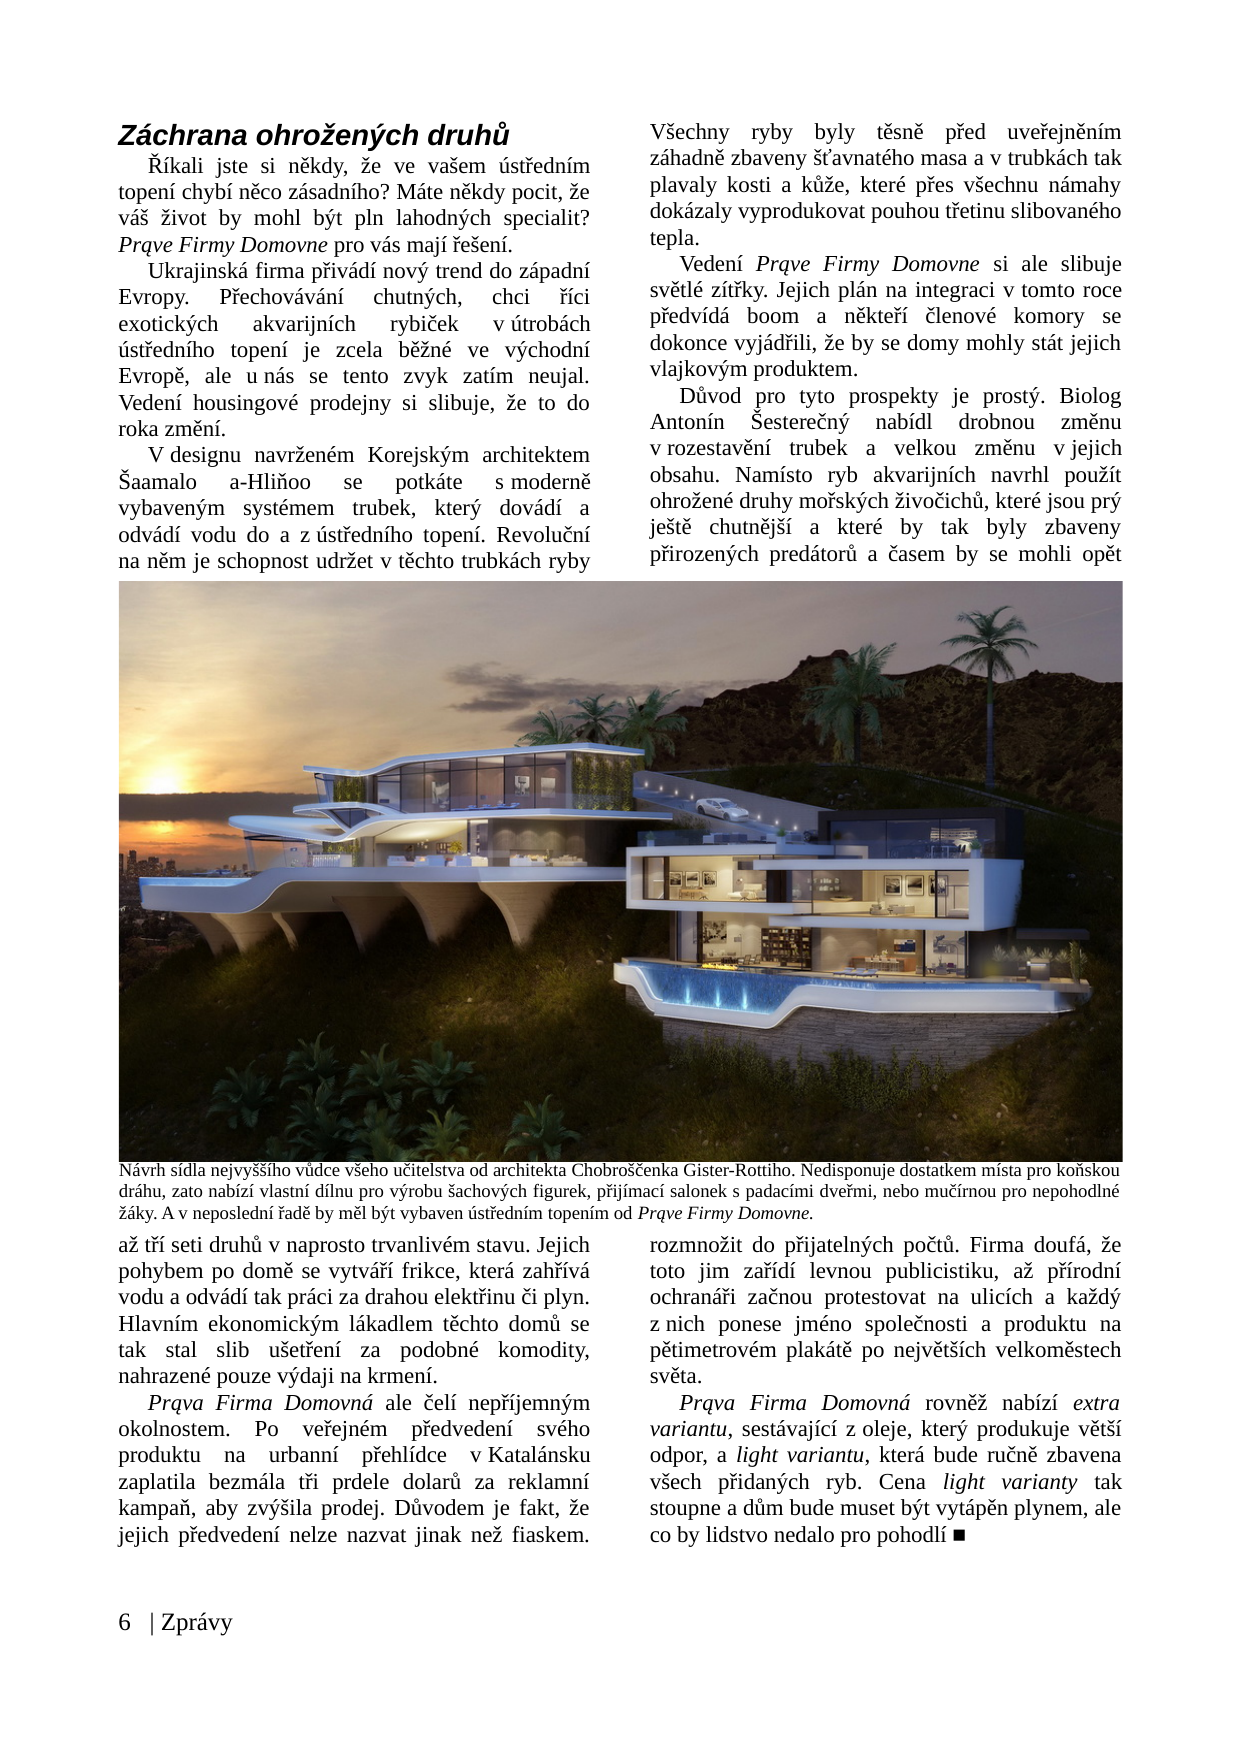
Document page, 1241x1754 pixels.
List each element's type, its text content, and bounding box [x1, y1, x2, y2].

picture [118, 581, 1123, 1156]
text Ukrajinská firma přivádí nový trend do západní Evropy. Přechovávání chutných, chci říci exotických akvarijních rybiček v útrobách ústředního topení je zcela běžné ve východní Evropě, ale u nás se tento zvyk zatím neujal. Vedení housingové prodejny si slibuje, že to do roka změní. [118, 257, 591, 442]
subtitle Záchrana ohrožených druhů [118, 118, 591, 152]
text V designu navrženém Korejským architektem Šaamalo a-Hliňoo se potkáte s moderně vybaveným systémem trubek, který dovádí a odvádí vodu do a z ústředního topení. Revoluční na něm je schopnost udržet v těchto trubkách ryby až tří seti druhů v naprosto trvanlivém stavu. Jejich pohybem po domě se vytváří frikce, která zahřívá vodu a odvádí tak práci za drahou elektřinu či plyn. Hlavním ekonomickým lákadlem těchto domů se tak stal slib ušetření za podobné komodity, nahrazené pouze výdaji na krmení. [118, 442, 591, 581]
text Prąva Firma Domovná rovněž nabízí extra variantu, sestávající z oleje, který produkuje větší odpor, a light variantu, která bude ručně zbavena všech přidaných ryb. Cena light varianty tak stoupne a dům bude muset být vytápěn plynem, ale co by lidstvo nedalo pro pohodlí ■ [649, 1389, 1122, 1547]
text Důvod pro tyto prospekty je prostý. Biolog Antonín Šesterečný nabídl drobnou změnu v rozestavění trubek a velkou změnu v jejich obsahu. Namísto ryb akvarijních navrhl použít ohrožené druhy mořských živočichů, které jsou prý ještě chutnější a které by tak byly zbaveny přirozených predátorů a časem by se mohli opět rozmnožit do přijatelných počtů. Firma doufá, že toto jim zařídí levnou publicistiku, až přírodní ochranáři začnou protestovat na ulicích a každý z nich ponese jméno společnosti a produktu na pětimetrovém plakátě po největších velkoměstech světa. [649, 382, 1122, 581]
text Prąva Firma Domovná ale čelí nepříjemným okolnostem. Po veřejném předvedení svého produktu na urbanní přehlídce v Katalánsku zaplatila bezmála tři prdele dolarů za reklamní kampaň, aby zvýšila prodej. Důvodem je fakt, že jejich předvedení nelze nazvat jinak než fiaskem. [118, 1389, 591, 1547]
text Všechny ryby byly těsně před uveřejněním záhadně zbaveny šťavnatého masa a v trubkách tak plavaly kosti a kůže, které přes všechnu námahy dokázaly vyprodukovat pouhou třetinu slibovaného tepla. [649, 118, 1122, 250]
text Důvod pro tyto prospekty je prostý. Biolog Antonín Šesterečný nabídl drobnou změnu v rozestavění trubek a velkou změnu v jejich obsahu. Namísto ryb akvarijních navrhl použít ohrožené druhy mořských živočichů, které jsou prý ještě chutnější a které by tak byly zbaveny přirozených predátorů a časem by se mohli opět rozmnožit do přijatelných počtů. Firma doufá, že toto jim zařídí levnou publicistiku, až přírodní ochranáři začnou protestovat na ulicích a každý z nich ponese jméno společnosti a produktu na pětimetrovém plakátě po největších velkoměstech světa. [649, 1156, 1122, 1389]
text Vedení Prąve Firmy Domovne si ale slibuje světlé zítřky. Jejich plán na integraci v tomto roce předvídá boom a někteří členové komory se dokonce vyjádřili, že by se domy mohly stát jejich vlajkovým produktem. [649, 250, 1122, 382]
text V designu navrženém Korejským architektem Šaamalo a-Hliňoo se potkáte s moderně vybaveným systémem trubek, který dovádí a odvádí vodu do a z ústředního topení. Revoluční na něm je schopnost udržet v těchto trubkách ryby až tří seti druhů v naprosto trvanlivém stavu. Jejich pohybem po domě se vytváří frikce, která zahřívá vodu a odvádí tak práci za drahou elektřinu či plyn. Hlavním ekonomickým lákadlem těchto domů se tak stal slib ušetření za podobné komodity, nahrazené pouze výdaji na krmení. [118, 1156, 591, 1389]
text Říkali jste si někdy, že ve vašem ústředním topení chybí něco zásadního? Máte někdy pocit, že váš život by mohl být pln lahodných specialit? Prąve Firmy Domovne pro vás mají řešení. [118, 152, 591, 257]
